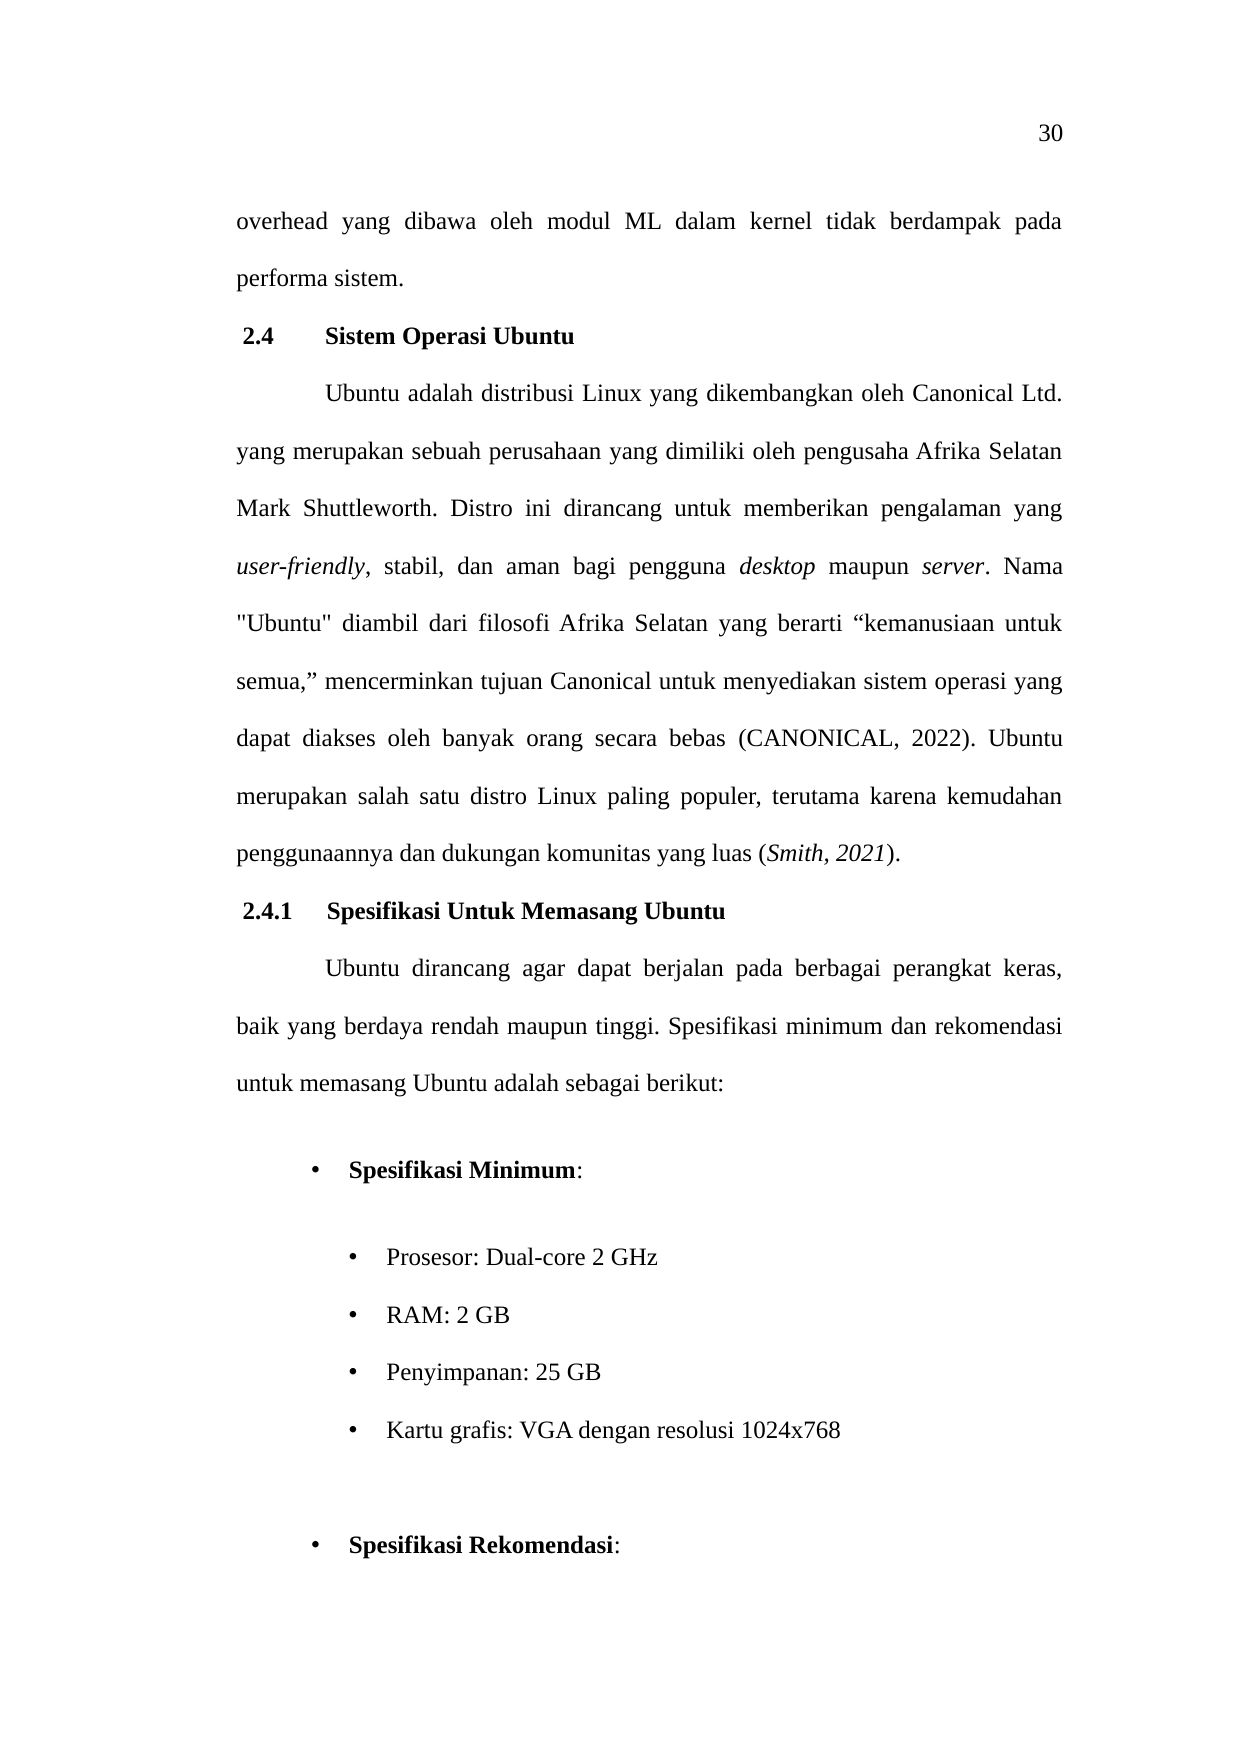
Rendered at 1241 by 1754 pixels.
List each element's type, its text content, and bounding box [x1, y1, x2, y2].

list Kartu grafis: VGA dengan resolusi 1024x768 [349, 1415, 1063, 1444]
text Ubuntu dirancang agar dapat berjalan pada berbagai perangkat keras, baik yang berdaya rendah maupun tinggi. Spesifikasi minimum dan rekomendasi untuk memasang Ubuntu adalah sebagai berikut: [236, 953, 1063, 1097]
subtitle Sistem Operasi Ubuntu [236, 321, 1063, 350]
text overhead yang dibawa oleh modul ML dalam kernel tidak berdampak pada performa sistem. [236, 206, 1063, 292]
subtitle Spesifikasi untuk Memasang Ubuntu [236, 896, 1063, 925]
list Penyimpanan: 25 GB [349, 1357, 1063, 1386]
list RAM: 2 GB [349, 1300, 1063, 1329]
list Prosesor: Dual-core 2 GHz [349, 1242, 1063, 1271]
text Ubuntu adalah distribusi Linux yang dikembangkan oleh Canonical Ltd. yang merupakan sebuah perusahaan yang dimiliki oleh pengusaha Afrika Selatan Mark Shuttleworth. Distro ini dirancang untuk memberikan pengalaman yang user-friendly, stabil, dan aman bagi pengguna desktop maupun server. Nama "Ubuntu" diambil dari filosofi Afrika Selatan yang berarti “kemanusiaan untuk semua,” mencerminkan tujuan Canonical untuk menyediakan sistem operasi yang dapat diakses oleh banyak orang secara bebas (CANONICAL, 2022)⁠. Ubuntu merupakan salah satu distro Linux paling populer, terutama karena kemudahan penggunaannya dan dukungan komunitas yang luas (Smith, 2021). [236, 378, 1063, 867]
list Spesifikasi Rekomendasi: [311, 1530, 1063, 1559]
list Spesifikasi Minimum: [311, 1155, 1063, 1184]
